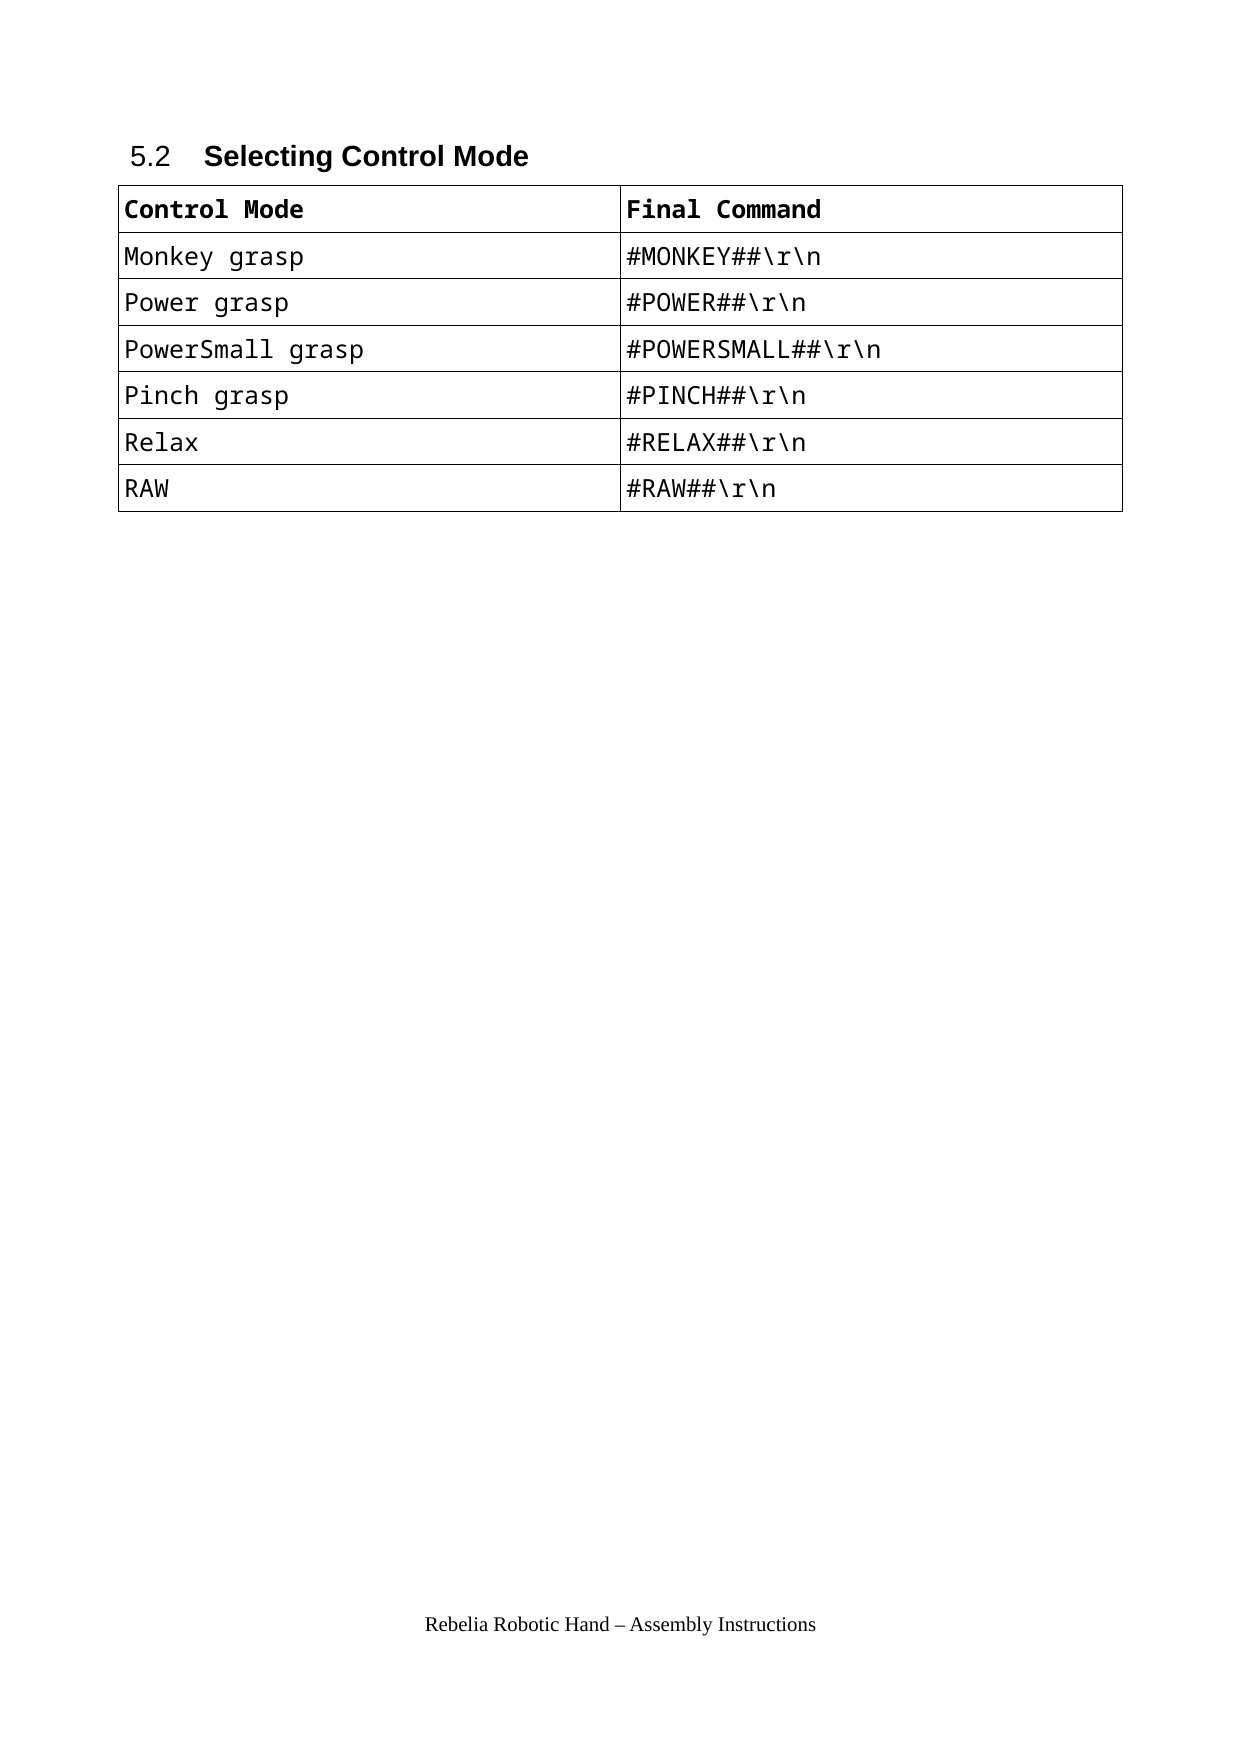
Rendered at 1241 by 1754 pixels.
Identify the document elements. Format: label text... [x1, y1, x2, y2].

table_cell Pinch grasp [119, 372, 620, 418]
table_cell #MONKEY##\r\n [621, 233, 1122, 278]
table_cell #POWER##\r\n [621, 279, 1122, 325]
table_cell #PINCH##\r\n [621, 372, 1122, 418]
subtitle Selecting Control Mode [130, 139, 1123, 172]
table_cell #RAW##\r\n [621, 465, 1122, 511]
table_cell #POWERSMALL##\r\n [621, 326, 1122, 371]
table_cell RAW [119, 465, 620, 511]
table_header Final Command [621, 186, 1122, 232]
table_header Control Mode [119, 186, 620, 232]
table_cell Relax [119, 419, 620, 464]
table_cell Monkey grasp [119, 233, 620, 278]
table_cell #RELAX##\r\n [621, 419, 1122, 464]
table_cell Power grasp [119, 279, 620, 325]
table_cell PowerSmall grasp [119, 326, 620, 371]
